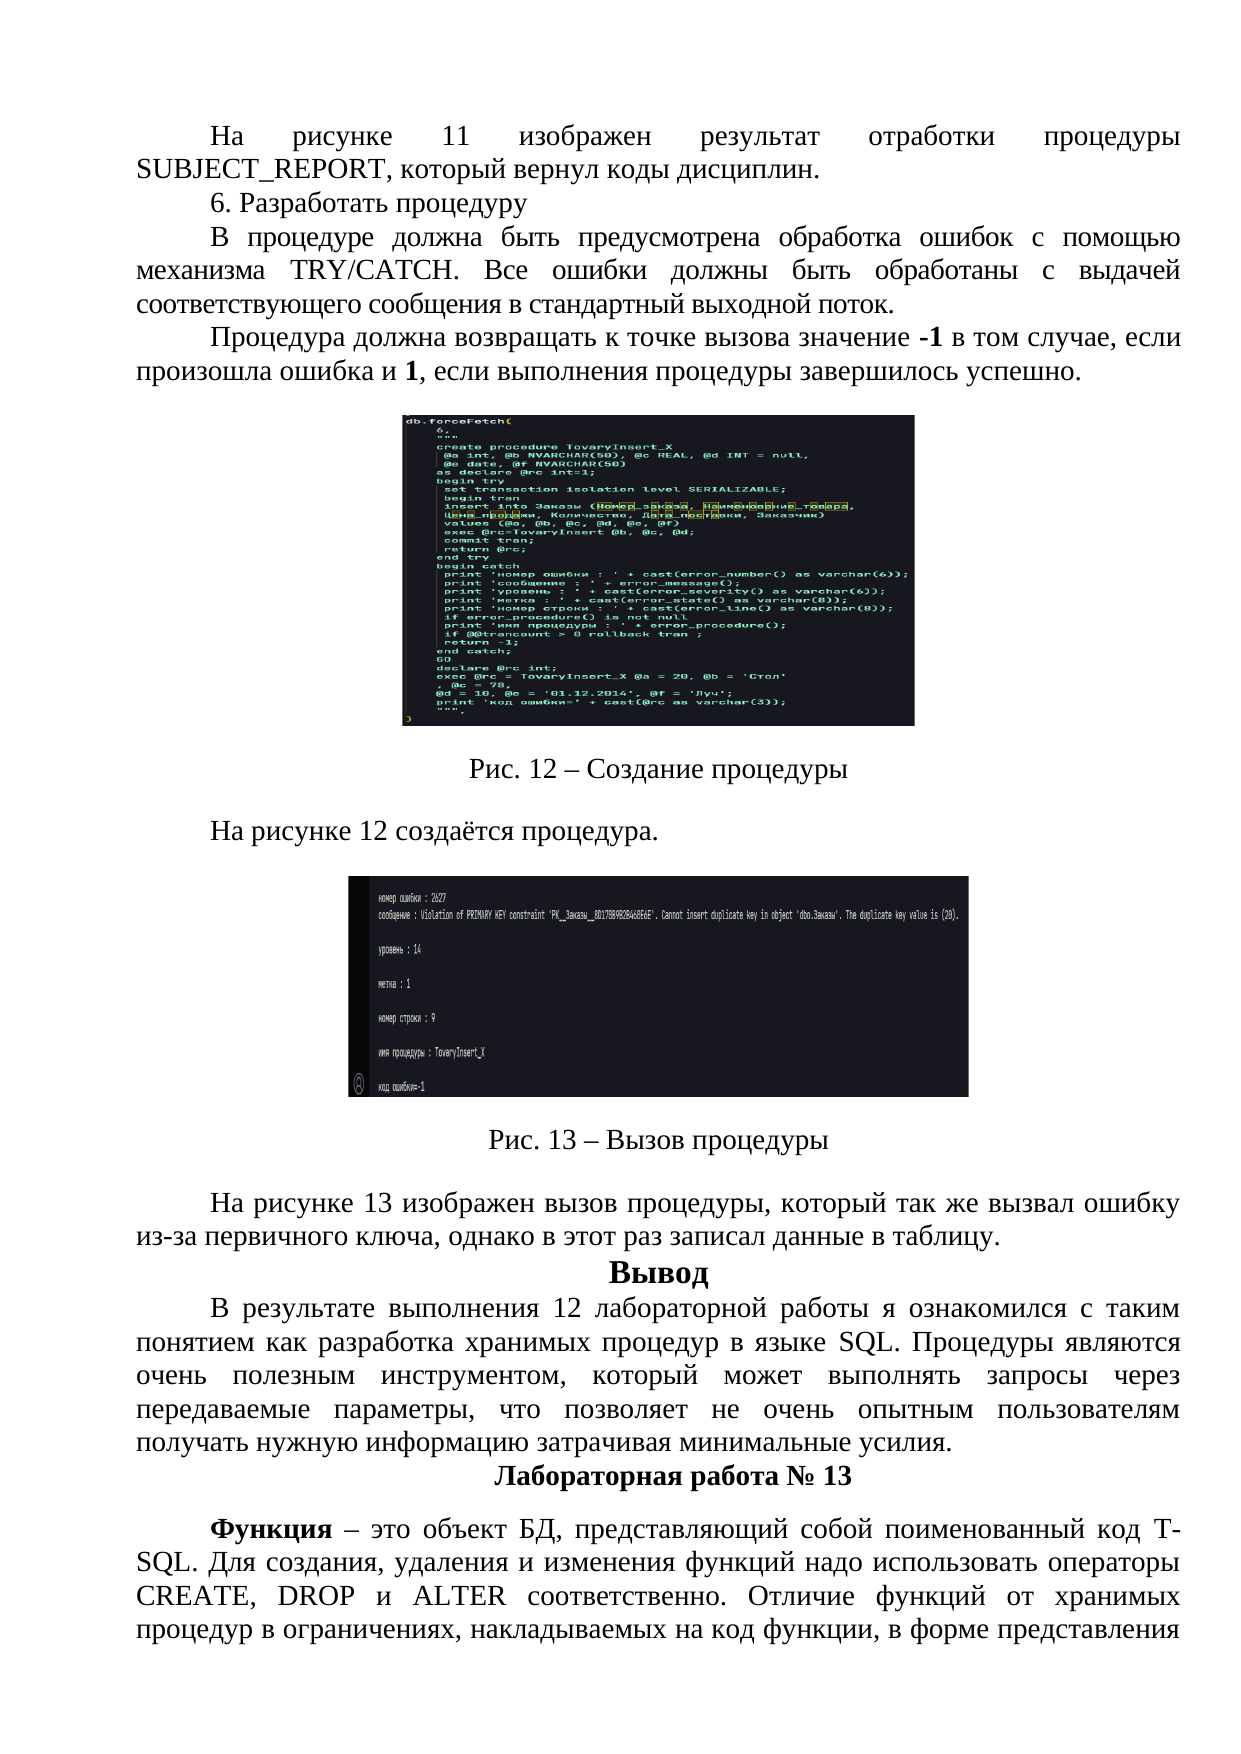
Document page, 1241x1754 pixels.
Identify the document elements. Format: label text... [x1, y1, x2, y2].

picture [348, 876, 969, 1097]
text На рисунке 13 изображен вызов процедуры, который так же вызвал ошибку из-за первичного ключа, однако в этот раз записал данные в таблицу. [136, 1185, 1181, 1252]
text Рис. 13 – Вызов процедуры [136, 1122, 1181, 1156]
text Процедура должна возвращать к точке вызова значение -1 в том случае, если произошла ошибка и 1, если выполнения процедуры завершилось успешно. [136, 319, 1181, 386]
text В результате выполнения 12 лабораторной работы я ознакомился с таким понятием как разработка хранимых процедур в языке SQL. Процедуры являются очень полезным инструментом, который может выполнять запросы через передаваемые параметры, что позволяет не очень опытным пользователям получать нужную информацию затрачивая минимальные усилия. [136, 1290, 1181, 1458]
picture [402, 415, 915, 726]
text На рисунке 12 создаётся процедура. [136, 813, 1181, 847]
text На рисунке 11 изображен результат отработки процедуры SUBJECT_REPORT, который вернул коды дисциплин. [136, 118, 1181, 185]
text Рис. 12 – Создание процедуры [136, 751, 1181, 784]
text В процедуре должна быть предусмотрена обработка ошибок с помощью механизма TRY/CATCH. Все ошибки должны быть обработаны с выдачей соответствующего сообщения в стандартный выходной поток. [136, 219, 1181, 319]
text Лабораторная работа № 13 [136, 1458, 1181, 1491]
text Функция – это объект БД, представляющий собой поименованный код T-SQL. Для создания, удаления и изменения функций надо использовать операторы CREATE, DROP и ALTER соответственно. Отличие функций от хранимых процедур в ограничениях, накладываемых на код функции, в форме представления [136, 1511, 1181, 1645]
text 6. Разработать процедуру [136, 185, 1181, 219]
text Вывод [136, 1252, 1181, 1290]
